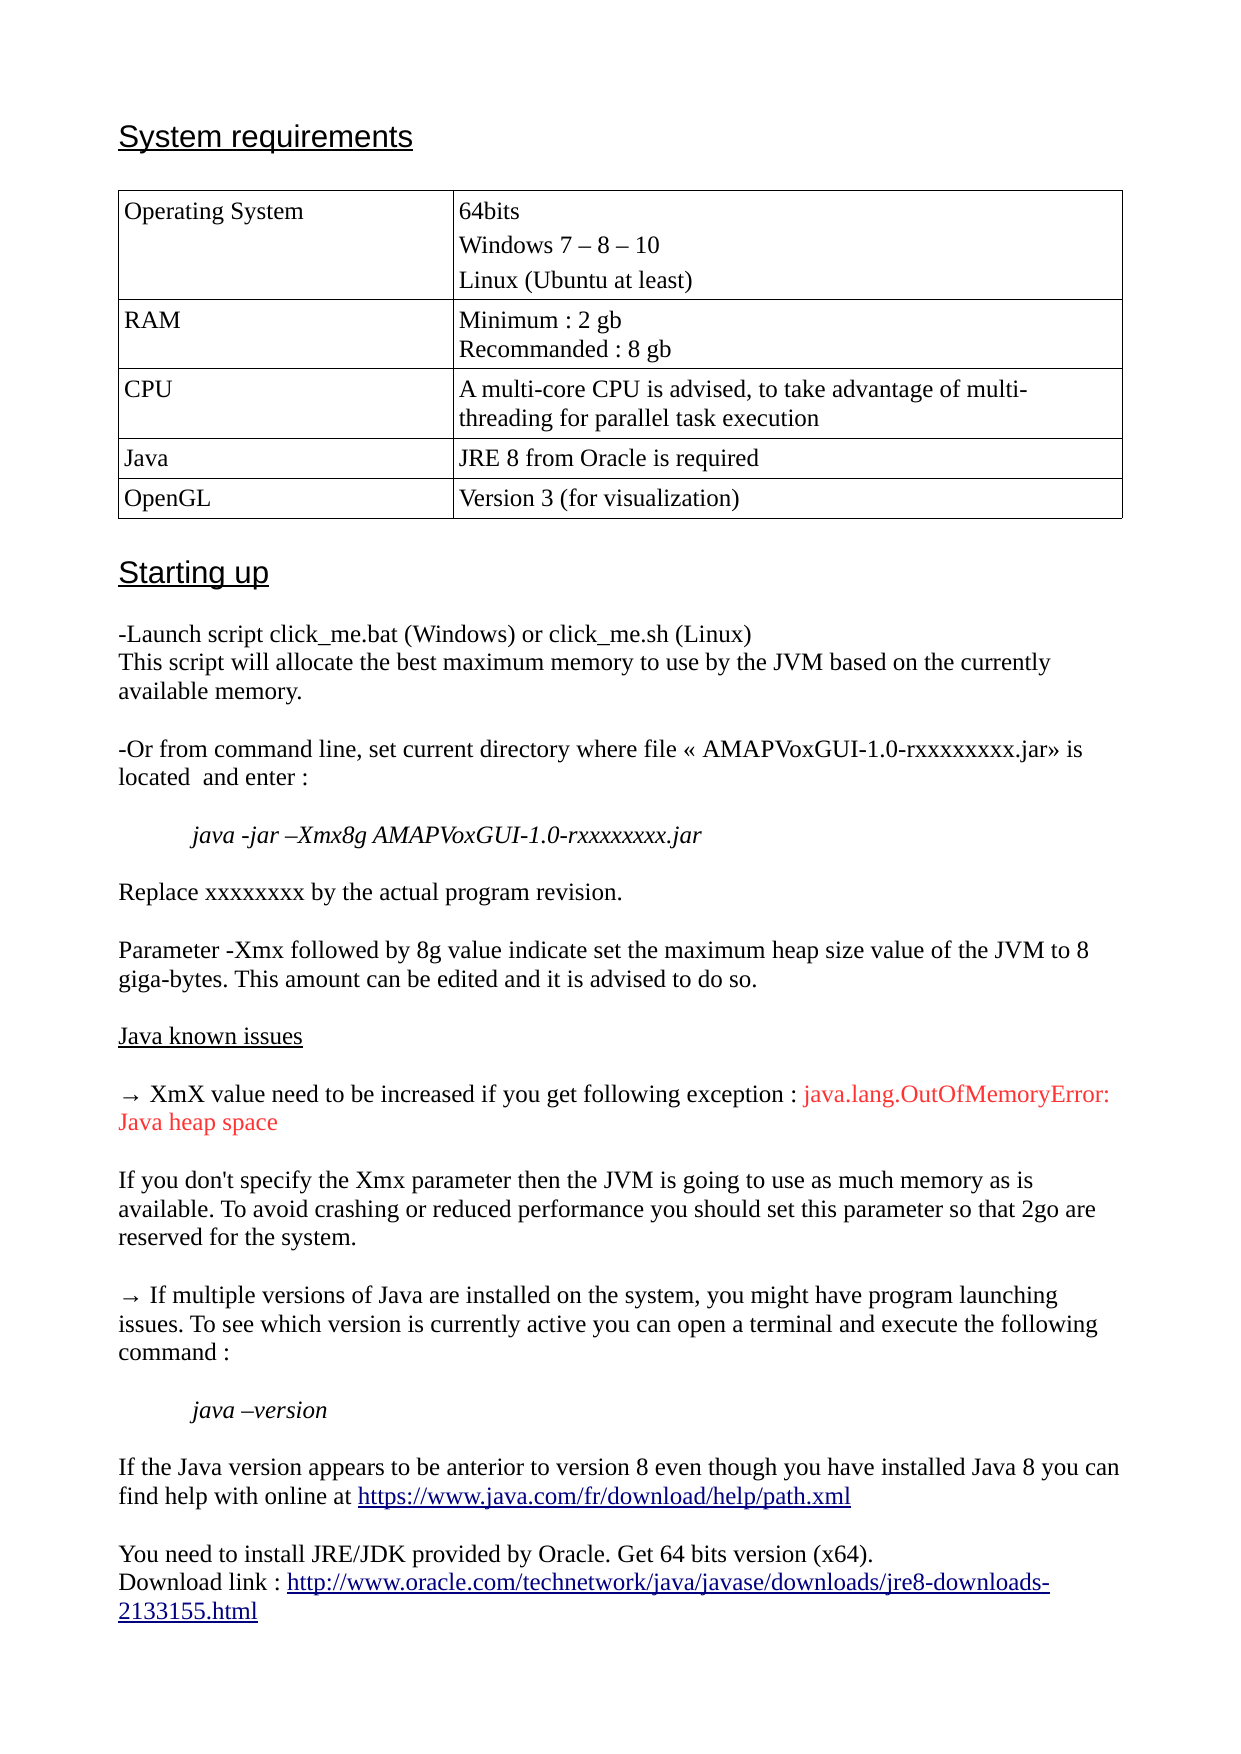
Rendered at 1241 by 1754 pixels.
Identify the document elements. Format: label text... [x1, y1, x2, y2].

table_cell OpenGL [119, 479, 453, 518]
text → XmX value need to be increased if you get following exception : java.lang.OutOfMemoryError: Java heap space [118, 1079, 1122, 1136]
text -Launch script click_me.bat (Windows) or click_me.sh (Linux) [118, 619, 1122, 647]
table_cell Minimum : 2 gb Recommanded : 8 gb [454, 300, 1122, 368]
table_cell CPU [119, 369, 453, 437]
text java –version [118, 1395, 1122, 1424]
table_cell Version 3 (for visualization) [454, 479, 1122, 518]
text This script will allocate the best maximum memory to use by the JVM based on the currently available memory. [118, 647, 1122, 705]
table_cell Java [119, 439, 453, 478]
text Replace xxxxxxxx by the actual program revision. [118, 877, 1122, 906]
text java -jar –Xmx8g AMAPVoxGUI-1.0-rxxxxxxxx.jar [118, 820, 1122, 849]
text Parameter -Xmx followed by 8g value indicate set the maximum heap size value of the JVM to 8 giga-bytes. This amount can be edited and it is advised to do so. [118, 935, 1122, 992]
subtitle System requirements [118, 118, 1122, 154]
text -Or from command line, set current directory where file « AMAPVoxGUI-1.0-rxxxxxxxx.jar» is located and enter : [118, 734, 1122, 791]
text If the Java version appears to be anterior to version 8 even though you have installed Java 8 you can find help with online at https://www.java.com/fr/download/help/path.xml [118, 1452, 1122, 1510]
text If you don't specify the Xmx parameter then the JVM is going to use as much memory as is available. To avoid crashing or reduced performance you should set this parameter so that 2go are reserved for the system. [118, 1165, 1122, 1251]
table_cell RAM [119, 300, 453, 368]
text Download link : http://www.oracle.com/technetwork/java/javase/downloads/jre8-downloads-2133155.html [118, 1567, 1122, 1625]
text Java known issues [118, 1021, 1122, 1050]
table_cell A multi-core CPU is advised, to take advantage of multi-threading for parallel task execution [454, 369, 1122, 437]
table_header 64bits Windows 7 – 8 – 10 Linux (Ubuntu at least) [454, 191, 1122, 299]
table_header Operating System [119, 191, 453, 299]
table_cell JRE 8 from Oracle is required [454, 439, 1122, 478]
text You need to install JRE/JDK provided by Oracle. Get 64 bits version (x64). [118, 1539, 1122, 1567]
text → If multiple versions of Java are installed on the system, you might have program launching issues. To see which version is currently active you can open a terminal and execute the following command : [118, 1280, 1122, 1366]
subtitle Starting up [118, 554, 1122, 590]
